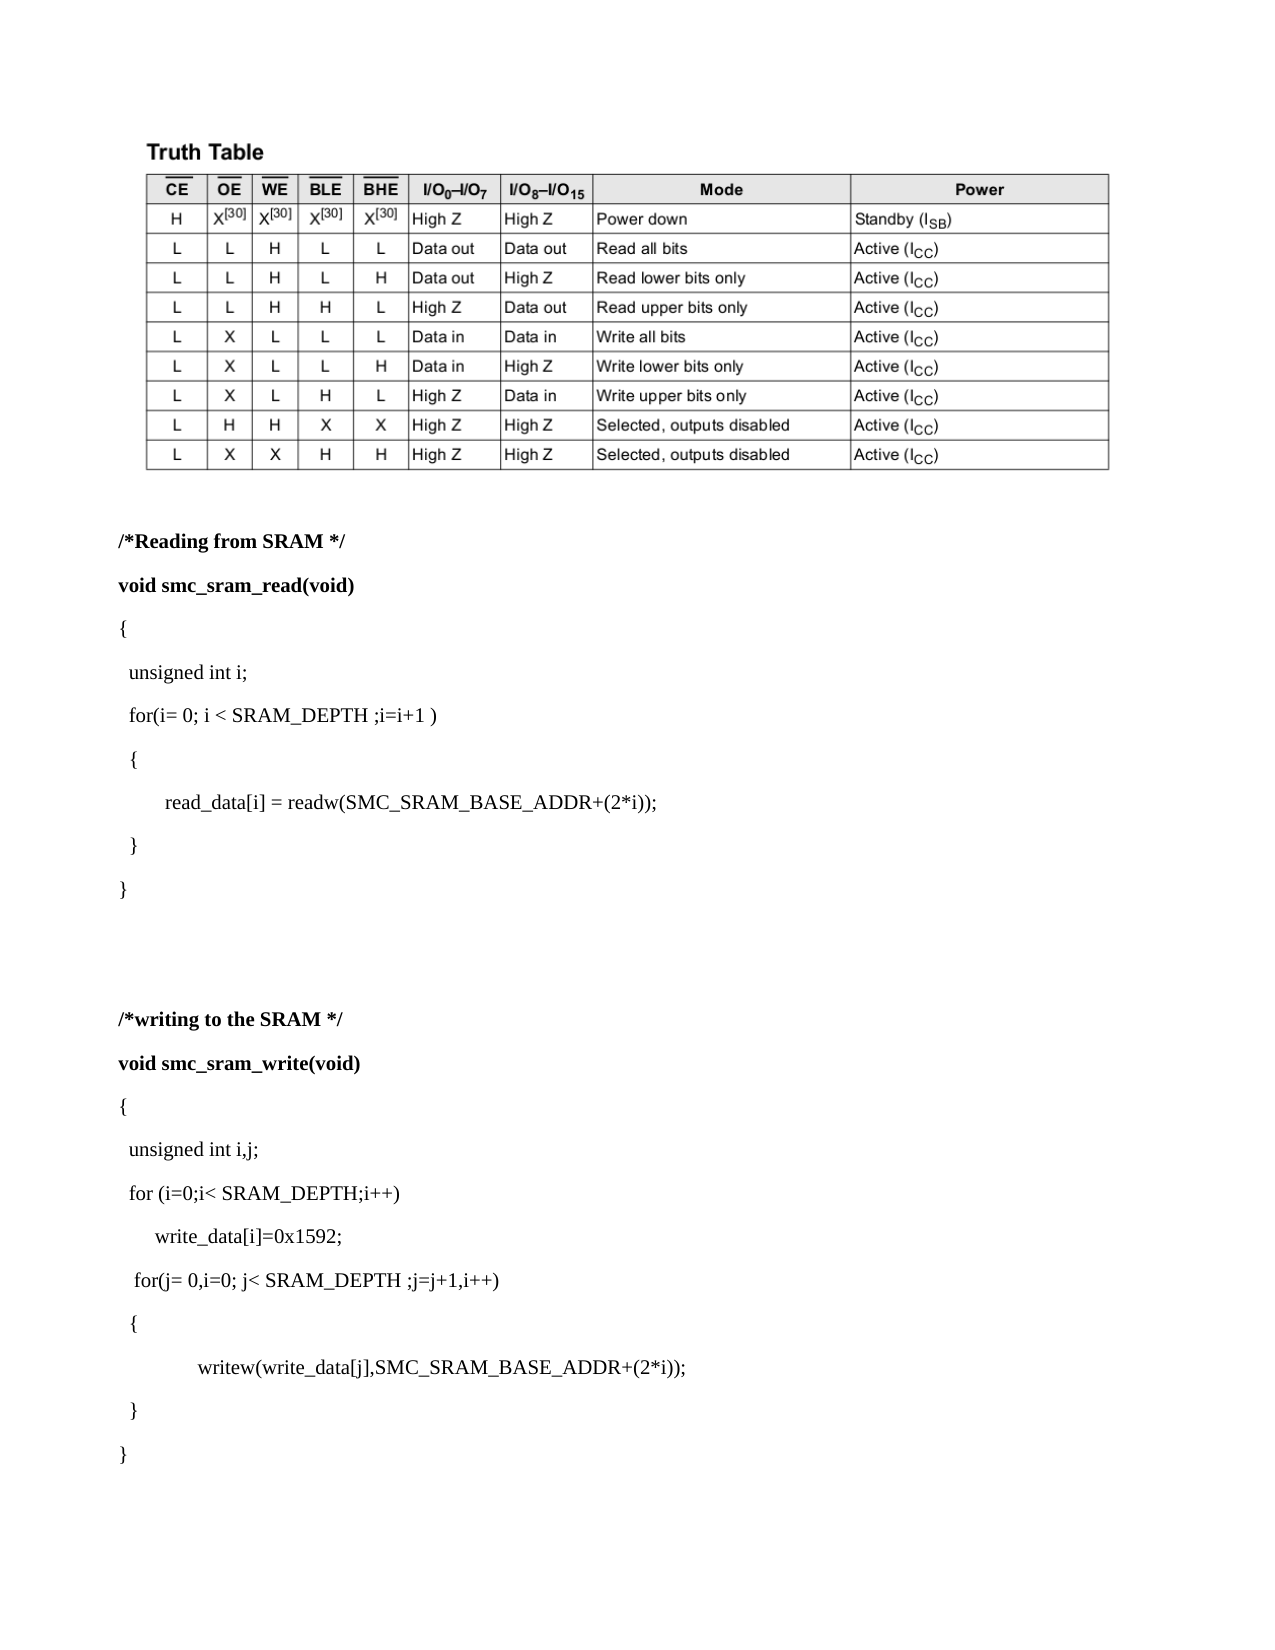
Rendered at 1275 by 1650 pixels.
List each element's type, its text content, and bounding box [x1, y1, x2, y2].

text { [118, 1094, 1157, 1118]
text /*writing to the SRAM */ [118, 1007, 1157, 1031]
text } [118, 877, 1157, 901]
text } [118, 1441, 1157, 1466]
text writew(write_data[j],SMC_SRAM_BASE_ADDR+(2*i)); [118, 1354, 1157, 1379]
text for(j= 0,i=0; j< SRAM_DEPTH ;j=j+1,i++) [118, 1268, 1157, 1292]
text unsigned int i,j; [118, 1137, 1157, 1161]
text { [118, 746, 1157, 771]
text } [118, 1398, 1157, 1422]
text for (i=0;i< SRAM_DEPTH;i++) [118, 1181, 1157, 1205]
text { [118, 1311, 1157, 1335]
text void smc_sram_read(void) [118, 573, 1157, 597]
text read_data[i] = readw(SMC_SRAM_BASE_ADDR+(2*i)); [118, 790, 1157, 814]
text { [118, 616, 1157, 640]
text unsigned int i; [118, 659, 1157, 684]
text } [118, 833, 1157, 857]
picture [118, 118, 1157, 525]
text for(i= 0; i < SRAM_DEPTH ;i=i+1 ) [118, 703, 1157, 727]
text void smc_sram_write(void) [118, 1051, 1157, 1074]
text /*Reading from SRAM */ [118, 525, 1157, 553]
text write_data[i]=0x1592; [118, 1224, 1157, 1248]
